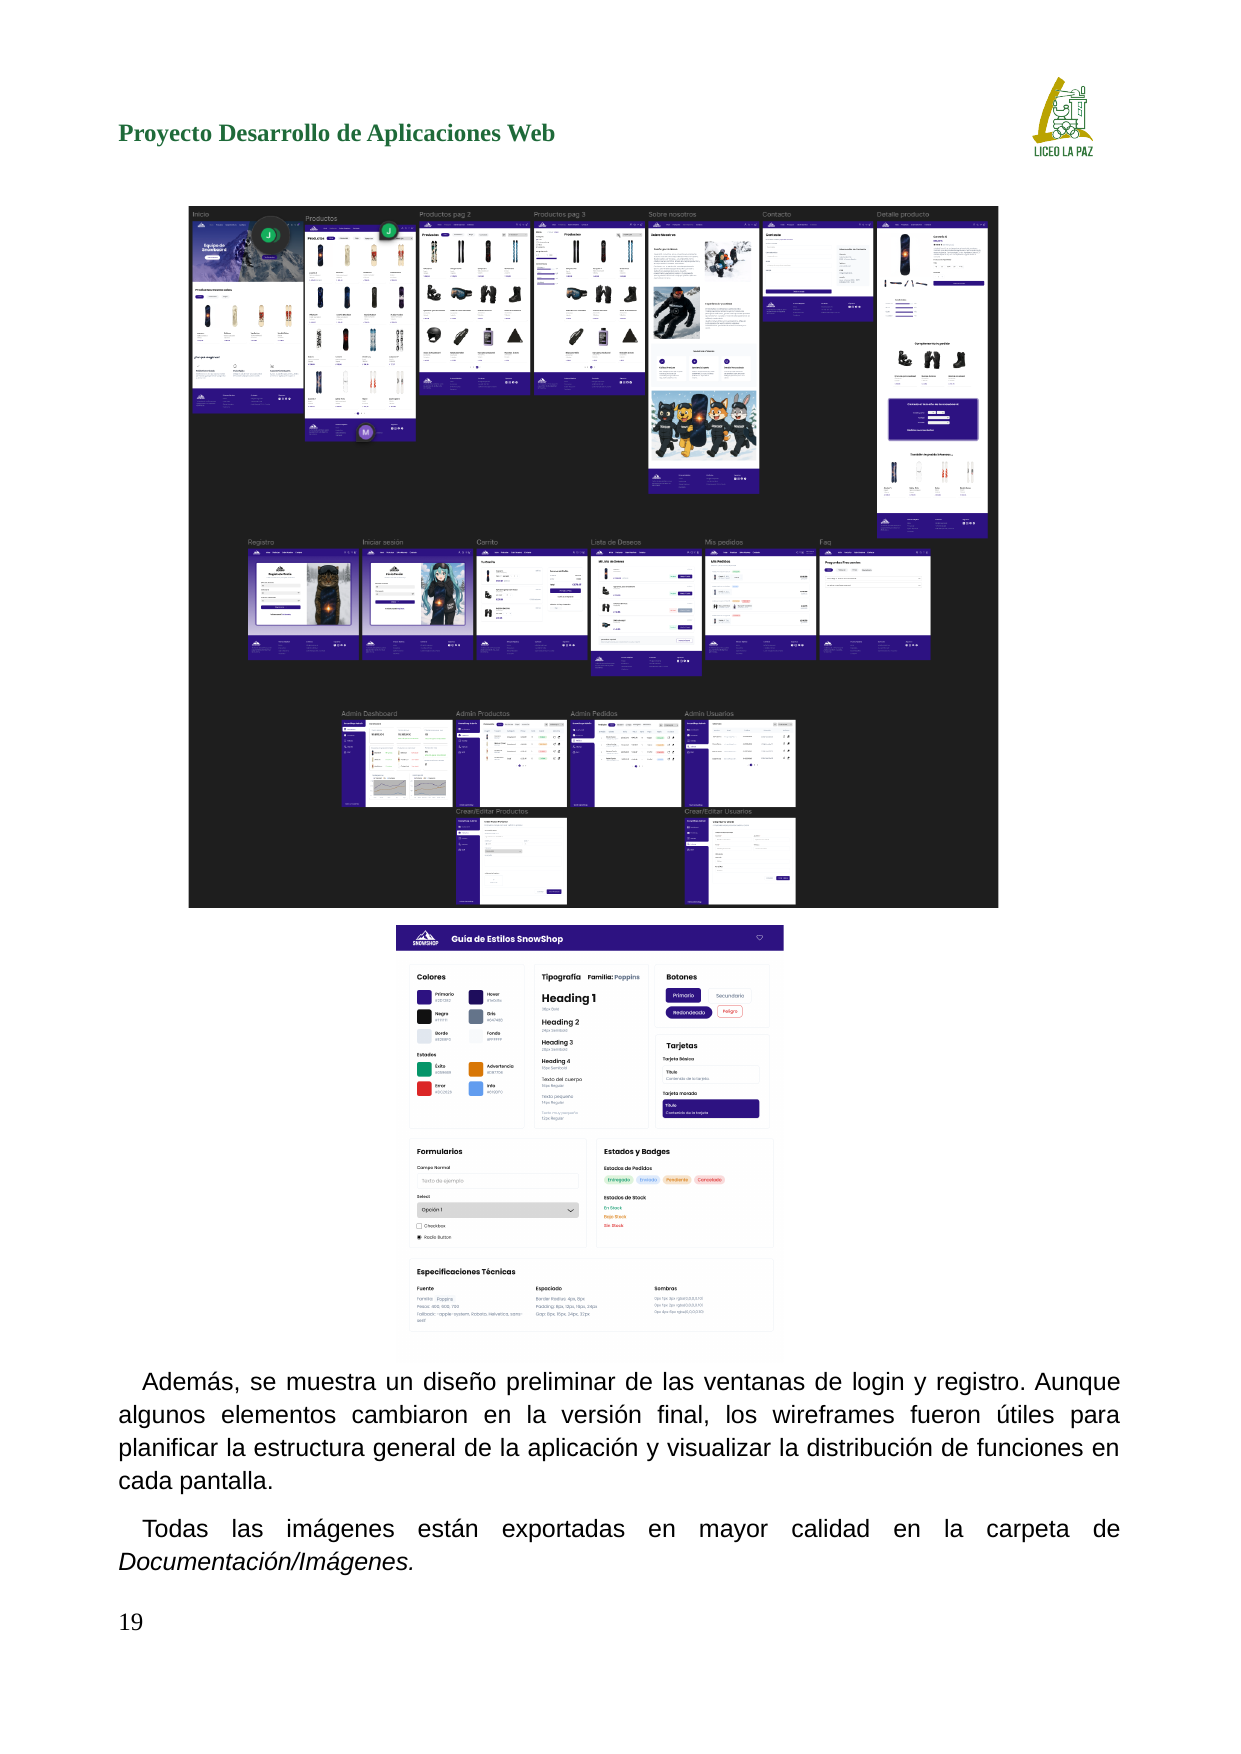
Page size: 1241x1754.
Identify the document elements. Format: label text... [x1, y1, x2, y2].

picture [188, 206, 999, 908]
picture [1025, 70, 1100, 165]
picture [396, 925, 784, 1363]
text Además, se muestra un diseño preliminar de las ventanas de login y registro. Aunque algunos elementos cambiaron en la versión final, los wireframes fueron útiles para planificar la estructura general de la aplicación y visualizar la distribución de funciones en cada pantalla. [118, 1367, 1122, 1495]
text Todas las imágenes están exportadas en mayor calidad en la carpeta de Documentación/Imágenes. [118, 1514, 1122, 1576]
